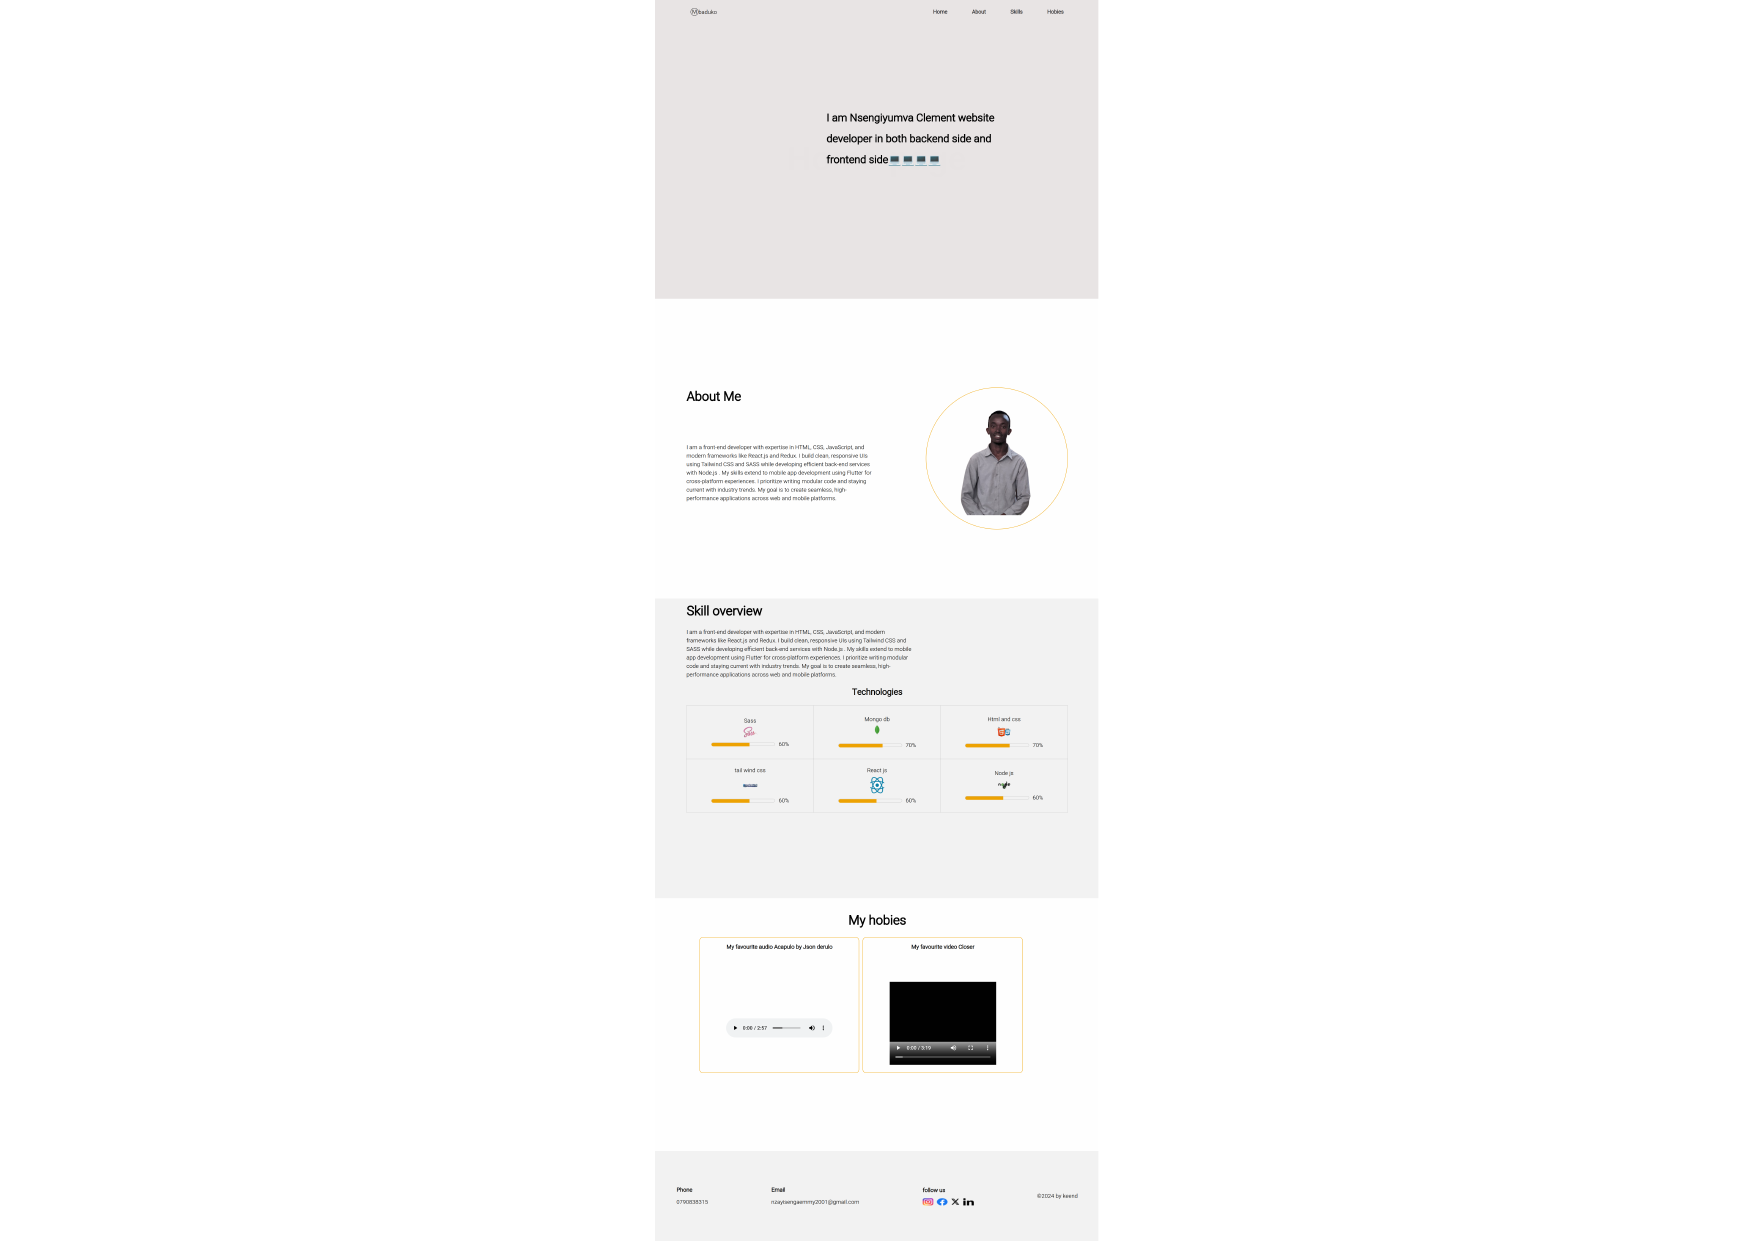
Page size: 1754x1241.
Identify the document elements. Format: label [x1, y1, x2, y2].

picture [655, 0, 1099, 1241]
